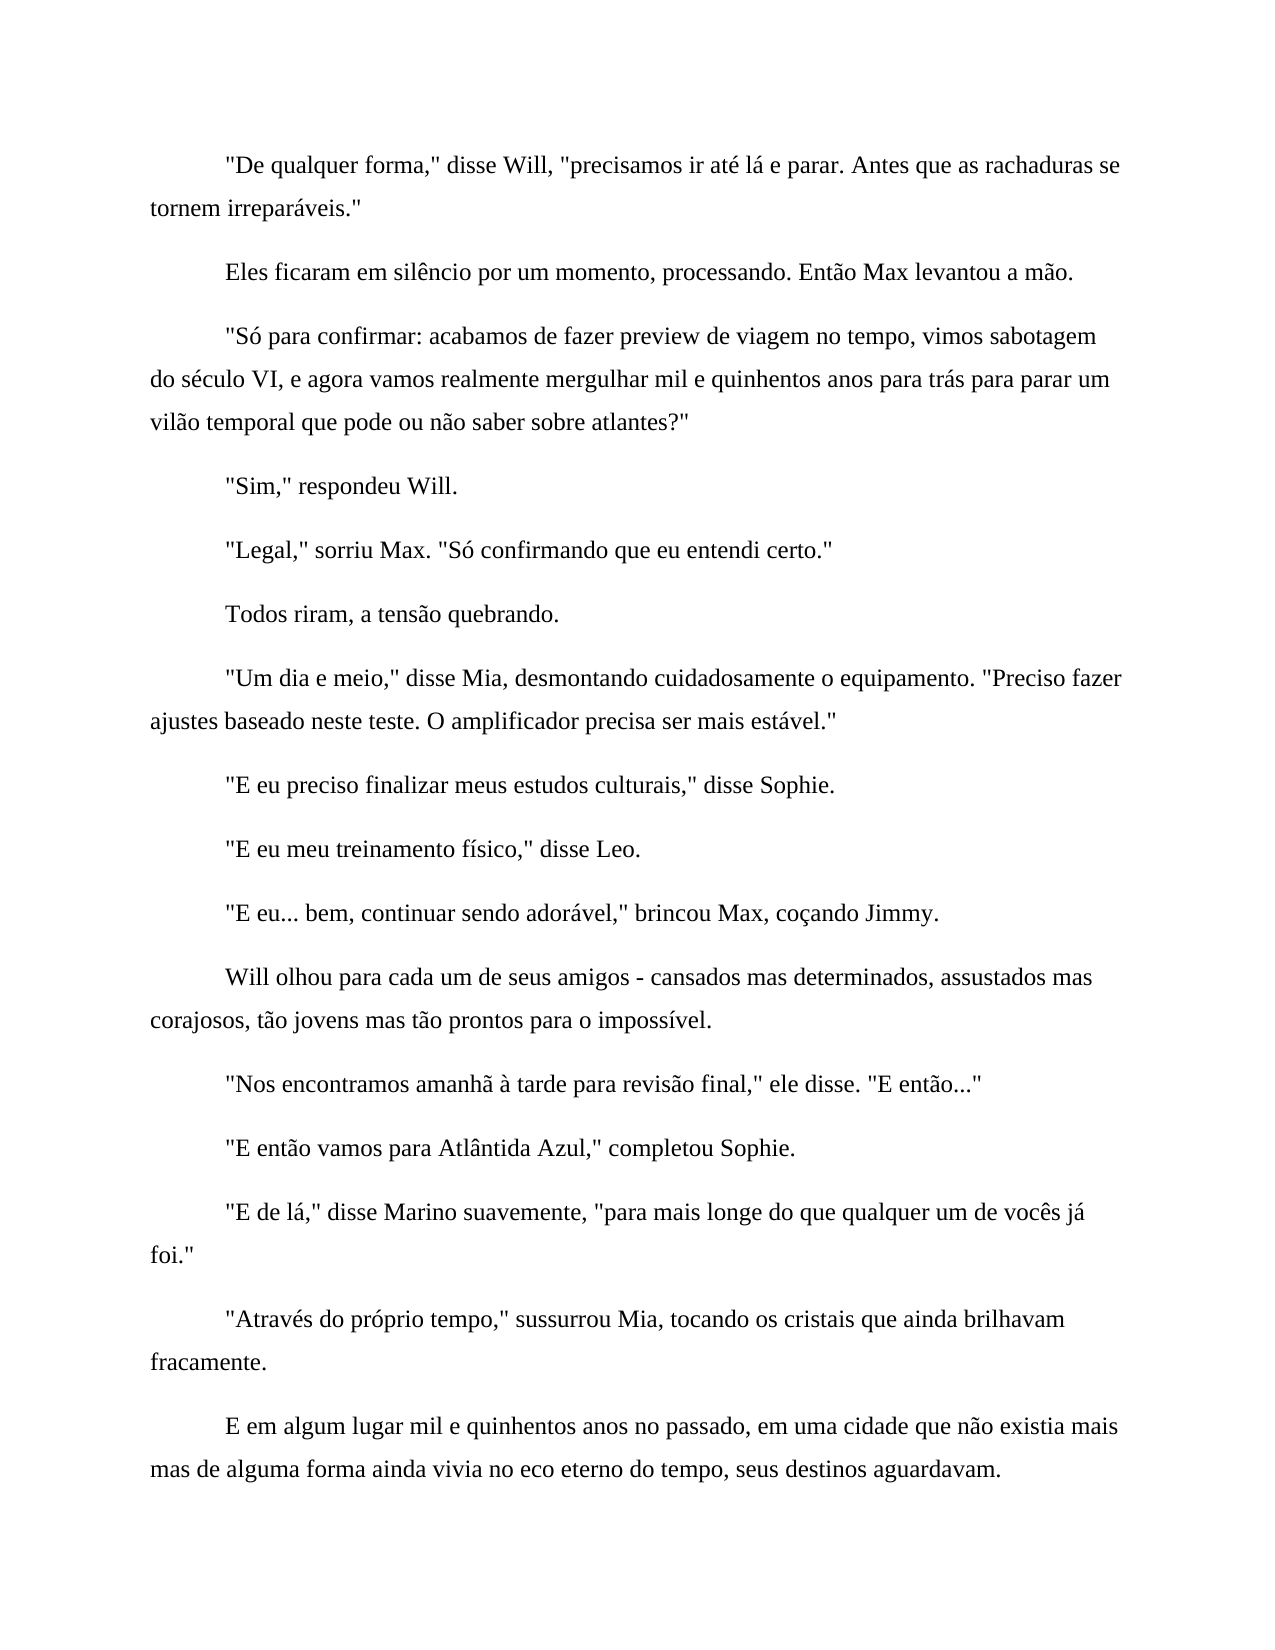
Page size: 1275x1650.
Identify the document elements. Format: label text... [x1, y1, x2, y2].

text "Nos encontramos amanhã à tarde para revisão final," ele disse. "E então..." [150, 1069, 1125, 1098]
text Will olhou para cada um de seus amigos - cansados mas determinados, assustados mas corajosos, tão jovens mas tão prontos para o impossível. [150, 962, 1125, 1034]
text "Sim," respondeu Will. [150, 471, 1125, 500]
text "E então vamos para Atlântida Azul," completou Sophie. [150, 1133, 1125, 1162]
text "E eu meu treinamento físico," disse Leo. [150, 834, 1125, 863]
text "De qualquer forma," disse Will, "precisamos ir até lá e parar. Antes que as rachaduras se tornem irreparáveis." [150, 150, 1125, 222]
text "Através do próprio tempo," sussurrou Mia, tocando os cristais que ainda brilhavam fracamente. [150, 1304, 1125, 1376]
text E em algum lugar mil e quinhentos anos no passado, em uma cidade que não existia mais mas de alguma forma ainda vivia no eco eterno do tempo, seus destinos aguardavam. [150, 1411, 1125, 1483]
text "Um dia e meio," disse Mia, desmontando cuidadosamente o equipamento. "Preciso fazer ajustes baseado neste teste. O amplificador precisa ser mais estável." [150, 663, 1125, 735]
text Eles ficaram em silêncio por um momento, processando. Então Max levantou a mão. [150, 257, 1125, 286]
text "E de lá," disse Marino suavemente, "para mais longe do que qualquer um de vocês já foi." [150, 1197, 1125, 1269]
text Todos riram, a tensão quebrando. [150, 599, 1125, 628]
text "Só para confirmar: acabamos de fazer preview de viagem no tempo, vimos sabotagem do século VI, e agora vamos realmente mergulhar mil e quinhentos anos para trás para parar um vilão temporal que pode ou não saber sobre atlantes?" [150, 321, 1125, 436]
text "Legal," sorriu Max. "Só confirmando que eu entendi certo." [150, 535, 1125, 564]
text "E eu preciso finalizar meus estudos culturais," disse Sophie. [150, 770, 1125, 799]
text "E eu... bem, continuar sendo adorável," brincou Max, coçando Jimmy. [150, 898, 1125, 927]
